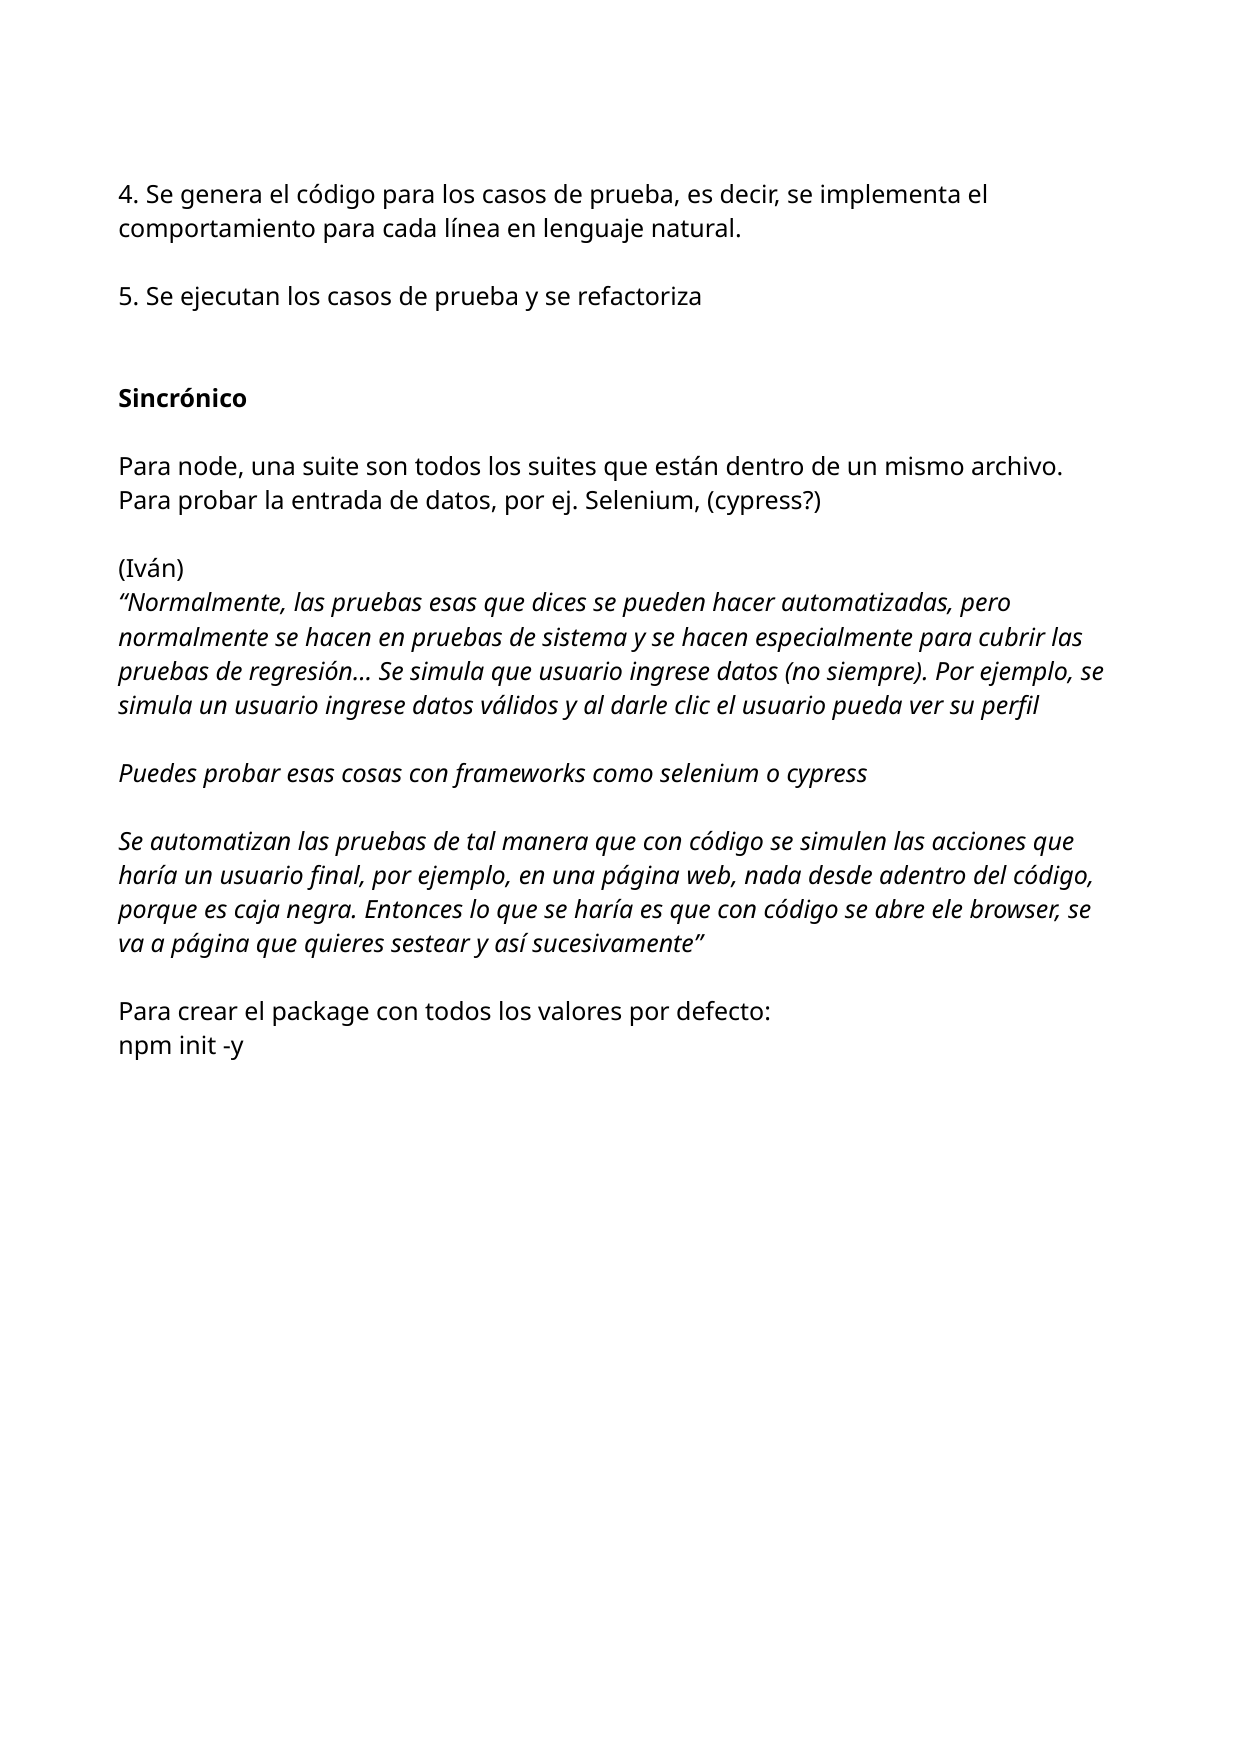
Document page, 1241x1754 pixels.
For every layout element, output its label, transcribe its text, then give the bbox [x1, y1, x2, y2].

text Para crear el package con todos los valores por defecto: [118, 994, 1122, 1028]
text Para probar la entrada de datos, por ej. Selenium, (cypress?) [118, 483, 1122, 517]
text Para node, una suite son todos los suites que están dentro de un mismo archivo. [118, 449, 1122, 483]
text Se automatizan las pruebas de tal manera que con código se simulen las acciones que haría un usuario final, por ejemplo, en una página web, nada desde adentro del código, porque es caja negra. Entonces lo que se haría es que con código se abre ele browser, se va a página que quieres sestear y así sucesivamente” [118, 823, 1122, 960]
text npm init -y [118, 1028, 1122, 1062]
text Puedes probar esas cosas con frameworks como selenium o cypress [118, 755, 1122, 789]
text Sincrónico [118, 381, 1122, 415]
text “Normalmente, las pruebas esas que dices se pueden hacer automatizadas, pero normalmente se hacen en pruebas de sistema y se hacen especialmente para cubrir las pruebas de regresión… Se simula que usuario ingrese datos (no siempre). Por ejemplo, se simula un usuario ingrese datos válidos y al darle clic el usuario pueda ver su perfil [118, 585, 1122, 721]
text (Iván) [118, 551, 1122, 585]
text 4. Se genera el código para los casos de prueba, es decir, se implementa el comportamiento para cada línea en lenguaje natural. [118, 176, 1122, 244]
text 5. Se ejecutan los casos de prueba y se refactoriza [118, 278, 1122, 313]
